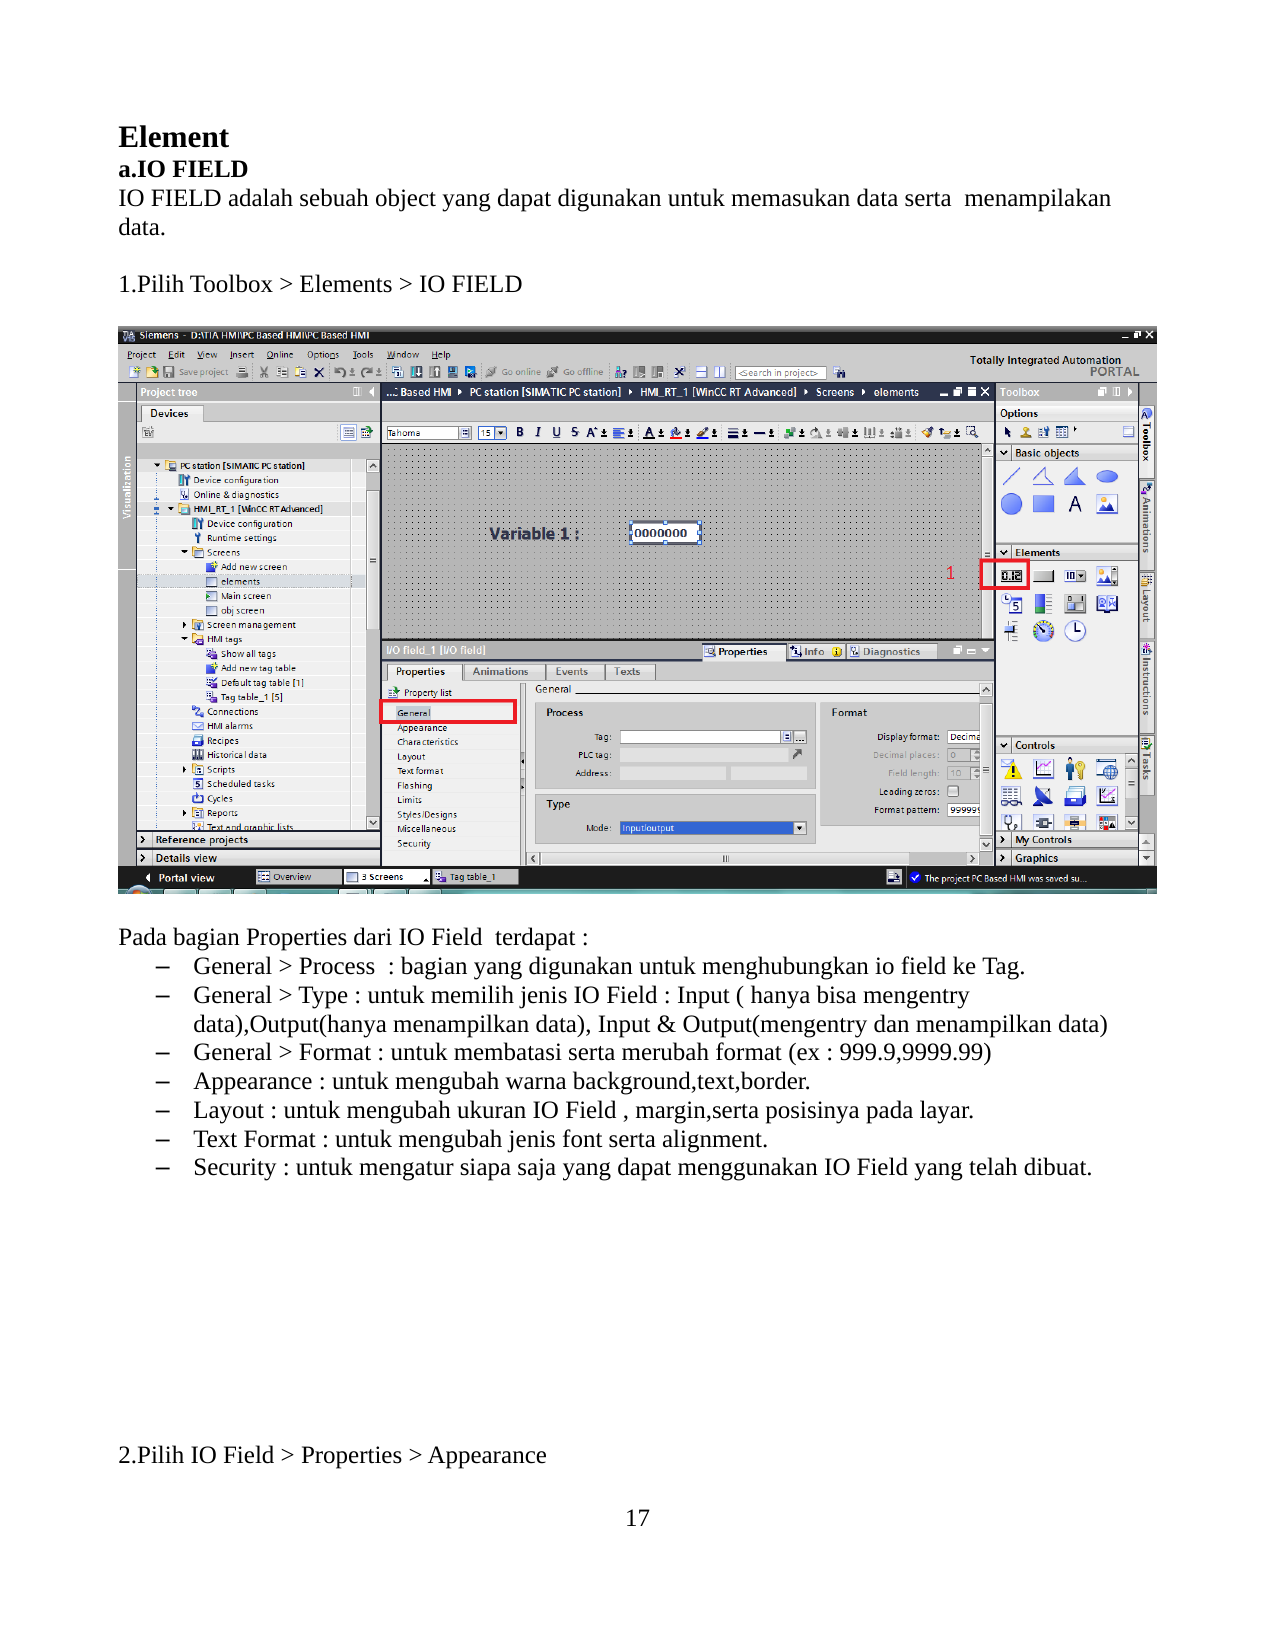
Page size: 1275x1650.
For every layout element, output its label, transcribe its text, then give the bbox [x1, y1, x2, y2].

text Element [118, 118, 1157, 154]
list Security : untuk mengatur siapa saja yang dapat menggunakan IO Field yang telah dibuat. [156, 1152, 1157, 1181]
list General > Format : untuk membatasi serta merubah format (ex : 999.9,9999.99) [156, 1037, 1157, 1066]
list General > Type : untuk memilih jenis IO Field : Input ( hanya bisa mengentry data),Output(hanya menampilkan data), Input & Output(mengentry dan menampilkan data) [156, 980, 1157, 1037]
list Appearance : untuk mengubah warna background,text,border. [156, 1066, 1157, 1095]
text 2.Pilih IO Field > Properties > Appearance [118, 1440, 1157, 1469]
list General > Process : bagian yang digunakan untuk menghubungkan io field ke Tag. [156, 951, 1157, 980]
list Text Format : untuk mengubah jenis font serta alignment. [156, 1124, 1157, 1152]
text a.IO FIELD [118, 154, 1157, 183]
picture [118, 326, 1157, 894]
text IO FIELD adalah sebuah object yang dapat digunakan untuk memasukan data serta menampilakan data. [118, 183, 1157, 240]
text Pada bagian Properties dari IO Field terdapat : [118, 922, 1157, 951]
text 1.Pilih Toolbox > Elements > IO FIELD [118, 269, 1157, 298]
list Layout : untuk mengubah ukuran IO Field , margin,serta posisinya pada layar. [156, 1095, 1157, 1124]
